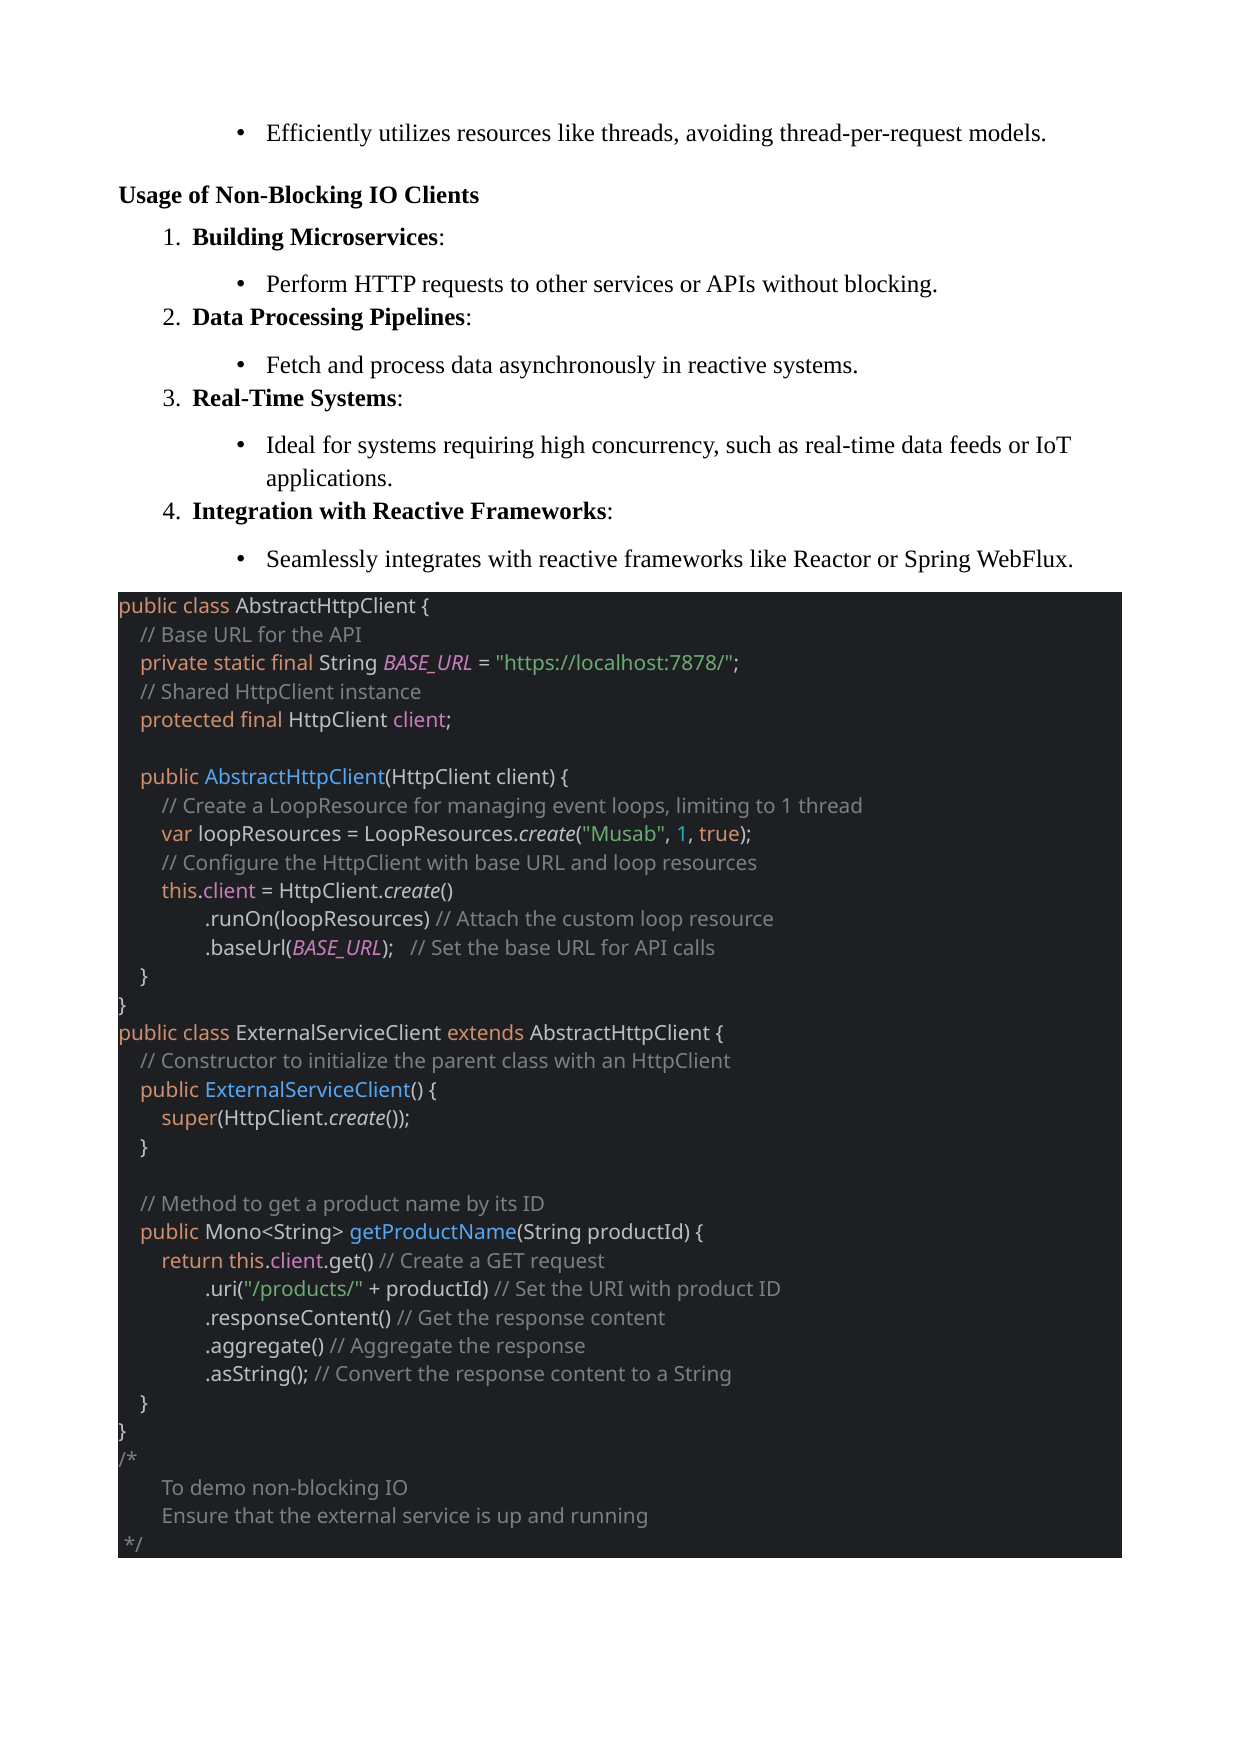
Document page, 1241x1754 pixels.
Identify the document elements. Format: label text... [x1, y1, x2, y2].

list Fetch and process data asynchronously in reactive systems. [236, 350, 1122, 378]
text public class AbstractHttpClient { // Base URL for the API private static final String BASE_URL = "https://localhost:7878/"; // Shared HttpClient instance protected final HttpClient client; public AbstractHttpClient(HttpClient client) { // Create a LoopResource for managing event loops, limiting to 1 thread var loopResources = LoopResources.create("Musab", 1, true); // Configure the HttpClient with base URL and loop resources this.client = HttpClient.create() .runOn(loopResources) // Attach the custom loop resource .baseUrl(BASE_URL); // Set the base URL for API calls } } [118, 592, 1122, 1018]
list Perform HTTP requests to other services or APIs without blocking. [236, 269, 1122, 298]
text /* To demo non-blocking IO Ensure that the external service is up and running */ [118, 1445, 1122, 1558]
list Ideal for systems requiring high concurrency, such as real-time data feeds or IoT applications. [236, 430, 1122, 492]
list Seamlessly integrates with reactive frameworks like Reactor or Spring WebFlux. [236, 544, 1122, 573]
list Efficiently utilizes resources like threads, avoiding thread-per-request models. [236, 118, 1122, 147]
list Integration with Reactive Frameworks: [162, 496, 1122, 525]
list Building Microservices: [162, 222, 1122, 250]
list Data Processing Pipelines: [162, 302, 1122, 331]
text public class ExternalServiceClient extends AbstractHttpClient { // Constructor to initialize the parent class with an HttpClient public ExternalServiceClient() { super(HttpClient.create()); } // Method to get a product name by its ID public Mono<String> getProductName(String productId) { return this.client.get() // Create a GET request .uri("/products/" + productId) // Set the URI with product ID .responseContent() // Get the response content .aggregate() // Aggregate the response .asString(); // Convert the response content to a String } } [118, 1018, 1122, 1445]
subtitle Usage of Non-Blocking IO Clients [118, 180, 1122, 209]
list Real-Time Systems: [162, 383, 1122, 412]
